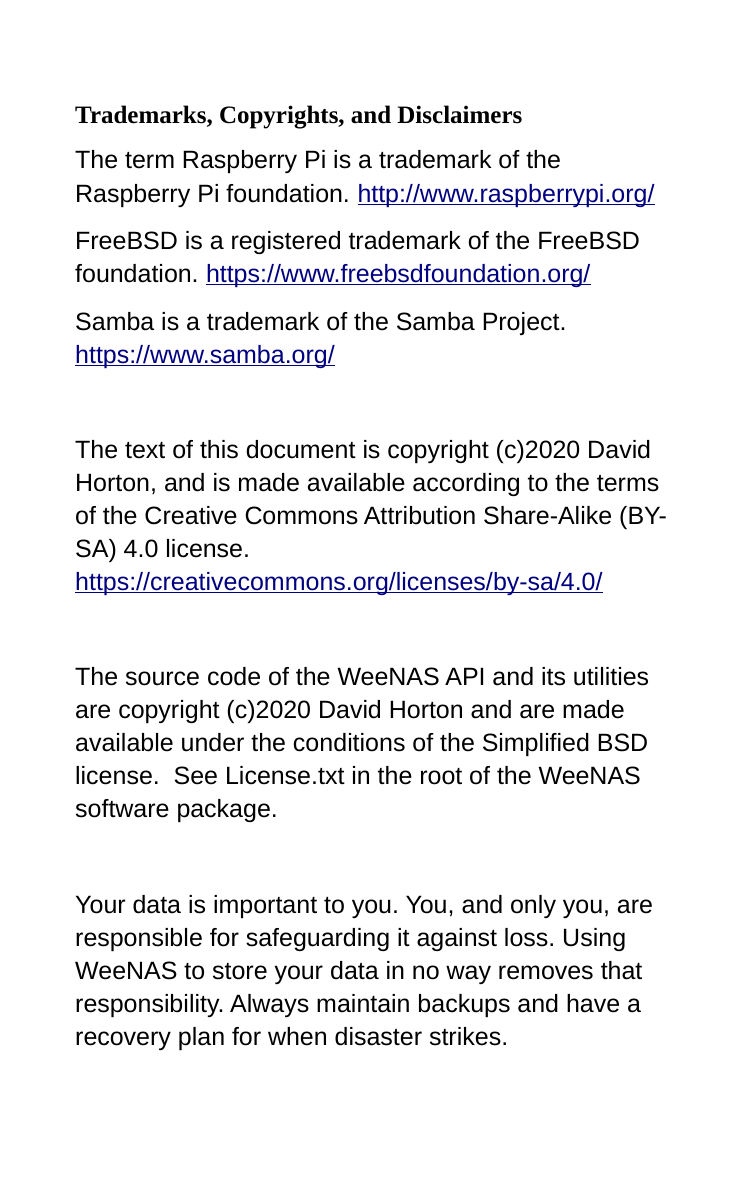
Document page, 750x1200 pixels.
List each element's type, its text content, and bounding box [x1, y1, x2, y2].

subtitle Trademarks, Copyrights, and Disclaimers [75, 100, 675, 129]
text The text of this document is copyright (c)2020 David Horton, and is made available according to the terms of the Creative Commons Attribution Share-Alike (BY-SA) 4.0 license. https://creativecommons.org/licenses/by-sa/4.0/ [75, 435, 675, 596]
text The term Raspberry Pi is a trademark of the Raspberry Pi foundation. http://www.raspberrypi.org/ [75, 146, 675, 207]
text Your data is important to you. You, and only you, are responsible for safeguarding it against loss. Using WeeNAS to store your data in no way removes that responsibility. Always maintain backups and have a recovery plan for when disaster strikes. [75, 889, 675, 1050]
text The source code of the WeeNAS API and its utilities are copyright (c)2020 David Horton and are made available under the conditions of the Simplified BSD license. See License.txt in the root of the WeeNAS software package. [75, 662, 675, 823]
text Samba is a trademark of the Samba Project. https://www.samba.org/ [75, 307, 675, 368]
text FreeBSD is a registered trademark of the FreeBSD foundation. https://www.freebsdfoundation.org/ [75, 226, 675, 288]
